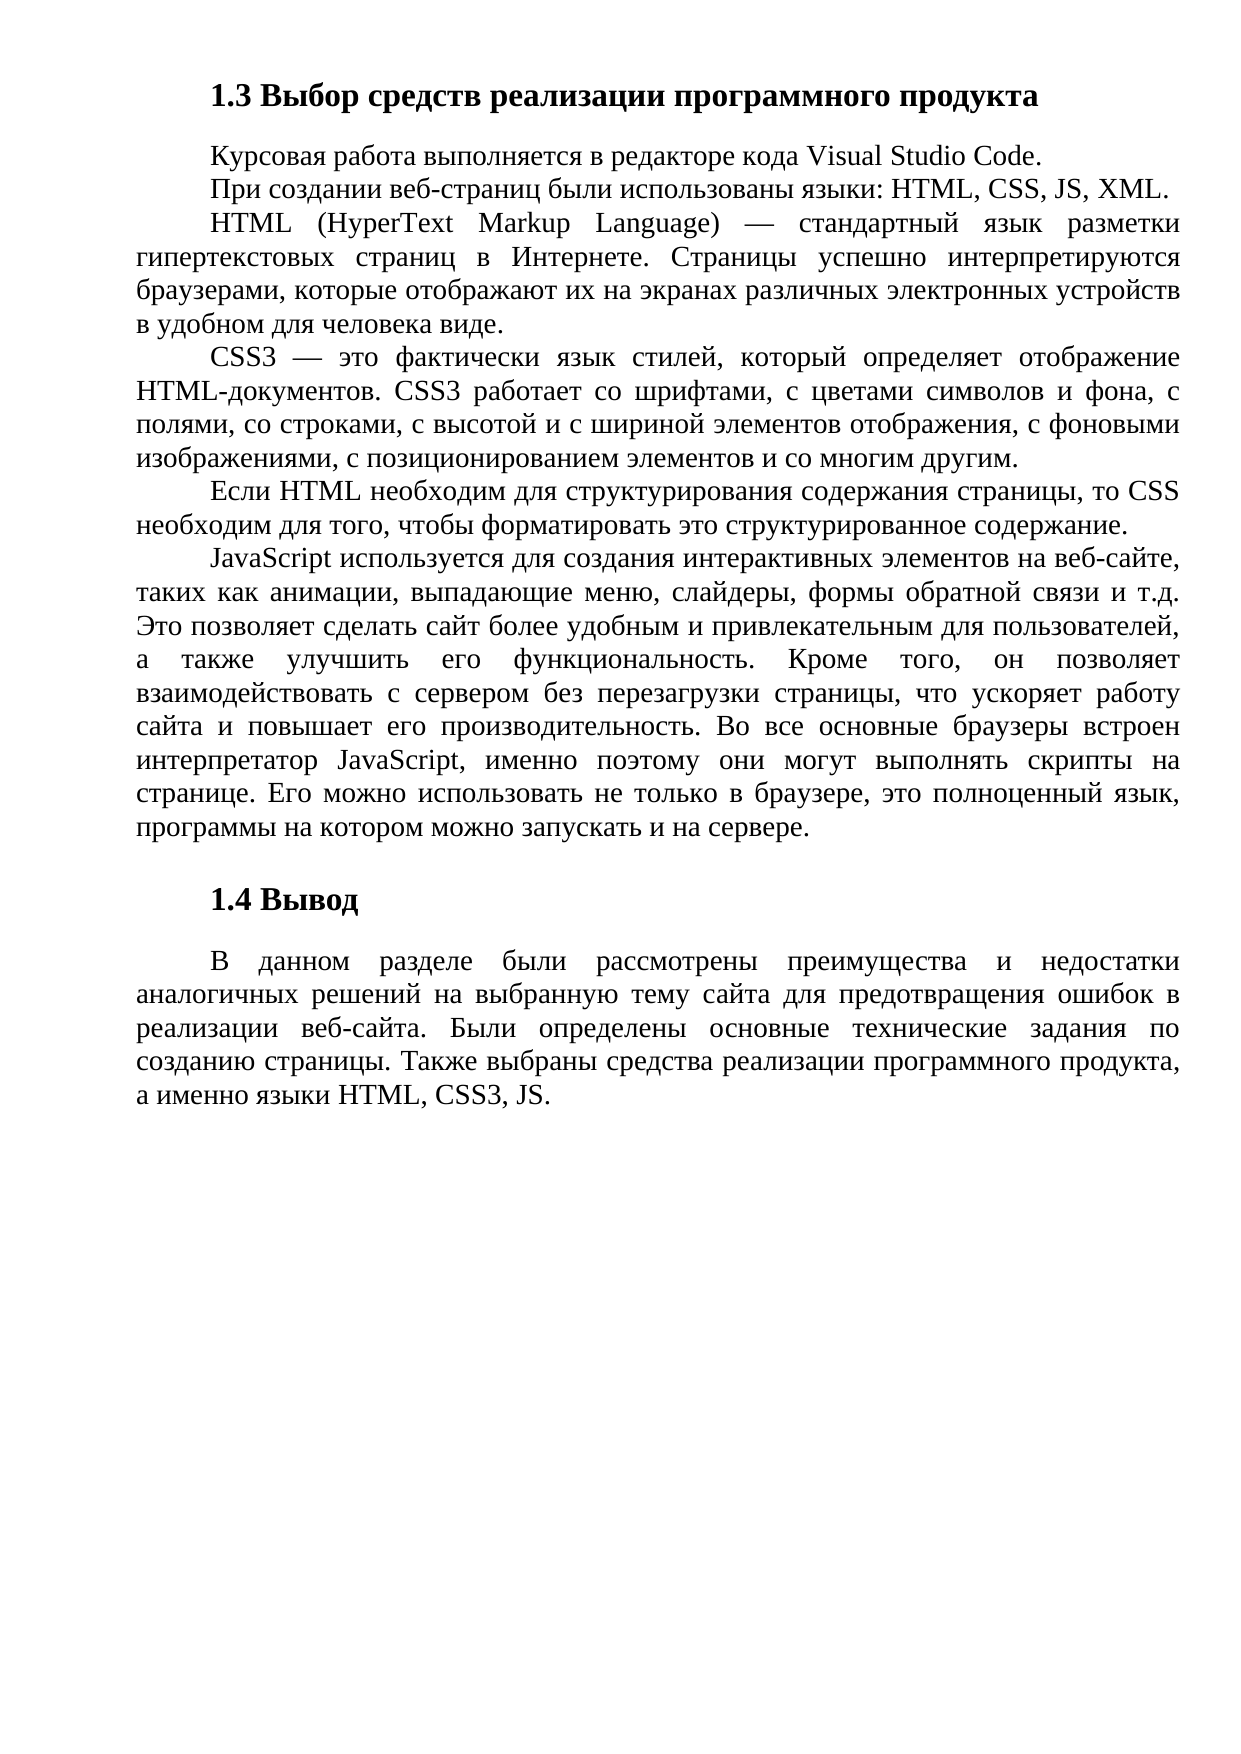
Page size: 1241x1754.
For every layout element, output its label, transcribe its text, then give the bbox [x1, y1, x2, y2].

text JavaScript используется для создания интерактивных элементов на веб-сайте, таких как анимации, выпадающие меню, слайдеры, формы обратной связи и т.д. Это позволяет сделать сайт более удобным и привлекательным для пользователей, а также улучшить его функциональность. Кроме того, он позволяет взаимодействовать с сервером без перезагрузки страницы, что ускоряет работу сайта и повышает его производительность. Во все основные браузеры встроен интерпретатор JavaScript, именно поэтому они могут выполнять скрипты на странице. Его можно использовать не только в браузере, это полноценный язык, программы на котором можно запускать и на сервере. [136, 541, 1181, 842]
subtitle 1.4 Вывод [136, 880, 1181, 918]
text В данном разделе были рассмотрены преимущества и недостатки аналогичных решений на выбранную тему сайта для предотвращения ошибок в реализации веб-сайта. Были определены основные технические задания по созданию страницы. Также выбраны средства реализации программного продукта, а именно языки HTML, CSS3, JS. [136, 943, 1181, 1111]
text Если HTML необходим для структурирования содержания страницы, то CSS необходим для того, чтобы форматировать это структурированное содержание. [136, 473, 1181, 541]
subtitle 1.3 Выбор средств реализации программного продукта [136, 75, 1181, 113]
text Курсовая работа выполняется в редакторе кода Visual Studio Code. [136, 138, 1181, 172]
text HTML (HyperText Markup Language) — стандартный язык разметки гипертекстовых страниц в Интернете. Страницы успешно интерпретируются браузерами, которые отображают их на экранах различных электронных устройств в удобном для человека виде. [136, 205, 1181, 339]
text CSS3 — это фактически язык стилей, который определяет отображение HTML-документов. CSS3 работает со шрифтами, с цветами символов и фона, с полями, со строками, с высотой и с шириной элементов отображения, с фоновыми изображениями, с позиционированием элементов и со многим другим. [136, 339, 1181, 473]
text При создании веб-страниц были использованы языки: HTML, CSS, JS, XML. [136, 172, 1181, 205]
